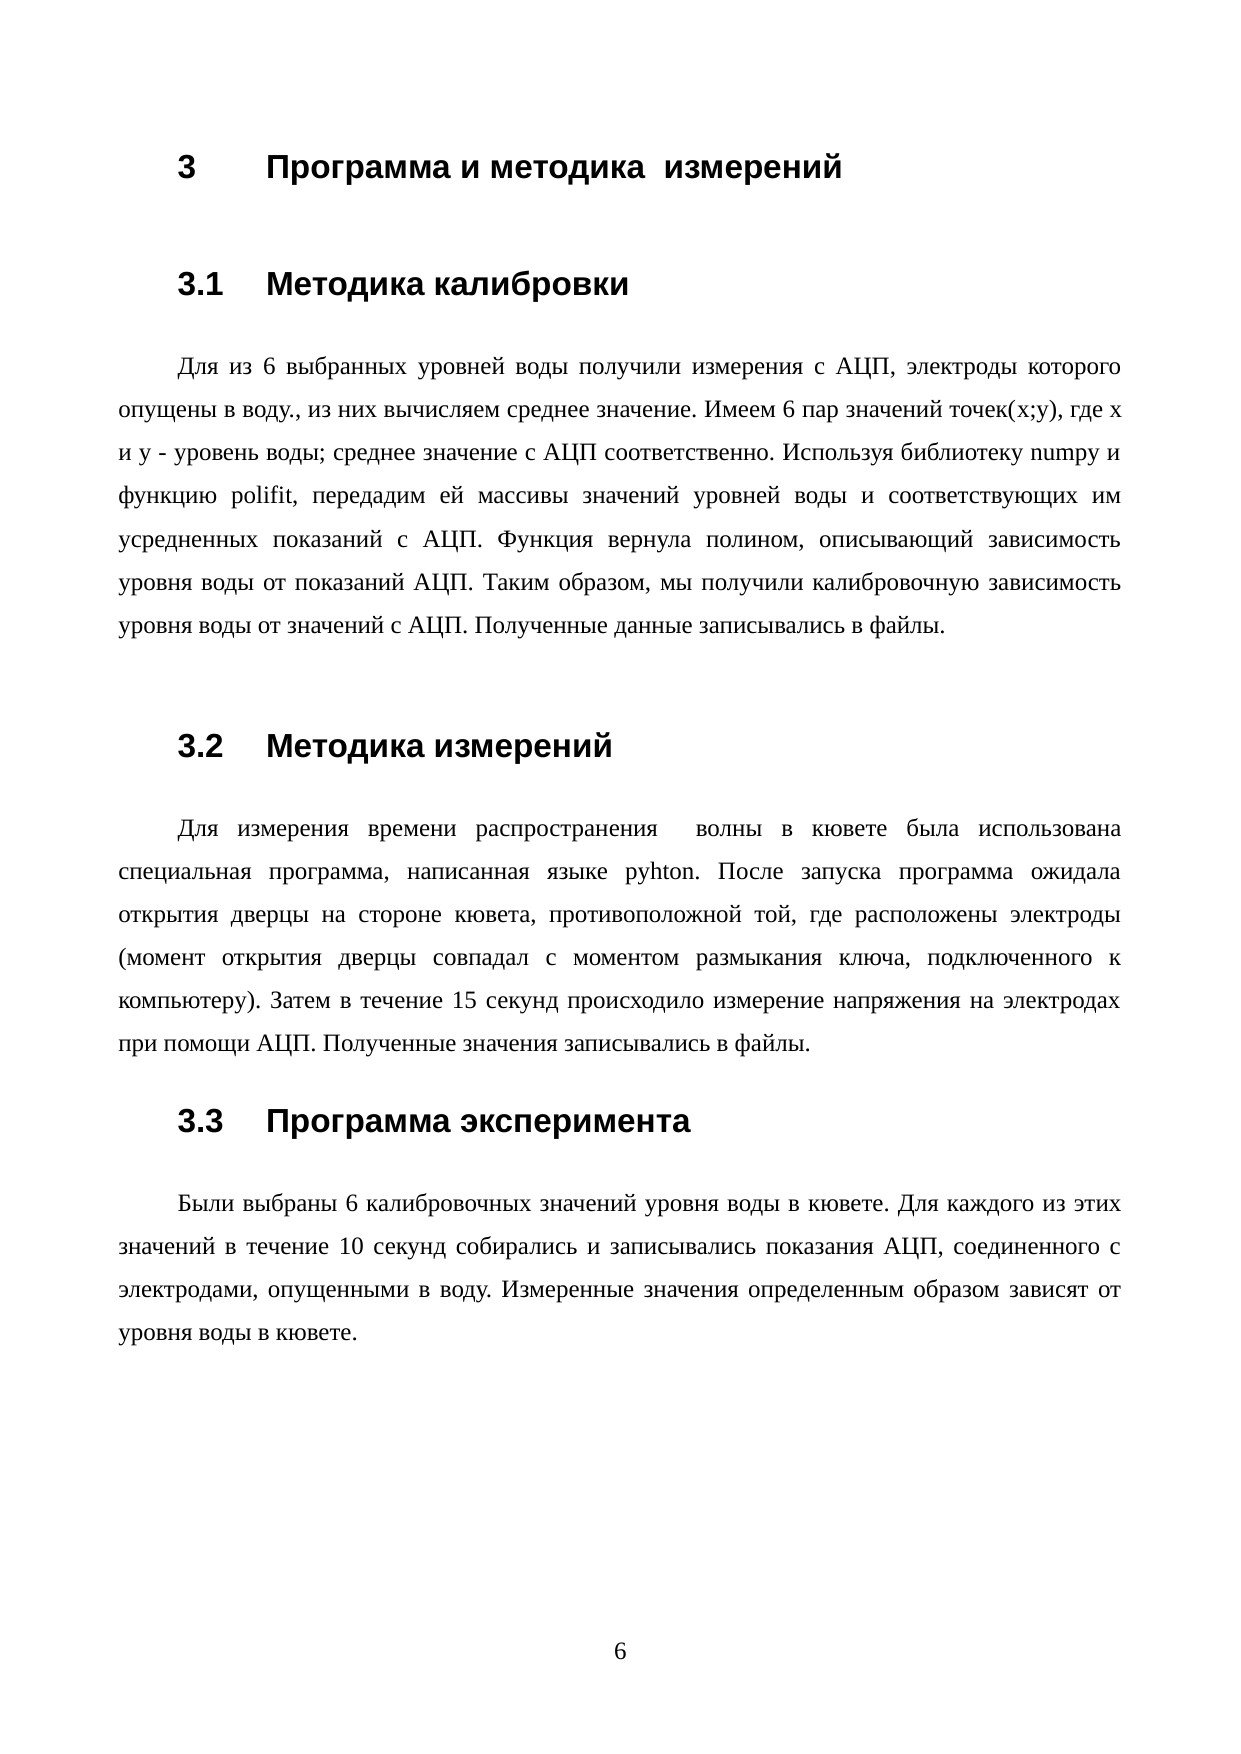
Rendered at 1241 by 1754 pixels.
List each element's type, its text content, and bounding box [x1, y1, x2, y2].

text Были выбраны 6 калибровочных значений уровня воды в кювете. Для каждого из этих значений в течение 10 секунд собирались и записывались показания АЦП, соединенного с электродами, опущенными в воду. Измеренные значения определенным образом зависят от уровня воды в кювете. [118, 1188, 1122, 1346]
text Для из 6 выбранных уровней воды получили измерения с АЦП, электроды которого опущены в воду., из них вычисляем среднее значение. Имеем 6 пар значений точек(x;y), где х и у - уровень воды; среднее значение с АЦП соответственно. Используя библиотеку numpy и функцию polifit, передадим ей массивы значений уровней воды и соответствующих им усредненных показаний с АЦП. Функция вернула полином, описывающий зависимость уровня воды от показаний АЦП. Таким образом, мы получили калибровочную зависимость уровня воды от значений с АЦП. Полученные данные записывались в файлы. [118, 351, 1122, 639]
subtitle Методика измерений [118, 726, 1122, 764]
subtitle Программа эксперимента [118, 1101, 1122, 1139]
subtitle Программа и методика измерений [118, 148, 1122, 186]
text Для измерения времени распространения волны в кювете была использована специальная программа, написанная языке pyhton. После запуска программа ожидала открытия дверцы на стороне кювета, противоположной той, где расположены электроды (момент открытия дверцы совпадал с моментом размыкания ключа, подключенного к компьютеру). Затем в течение 15 секунд происходило измерение напряжения на электродах при помощи АЦП. Полученные значения записывались в файлы. [118, 813, 1122, 1057]
subtitle Методика калибровки [118, 264, 1122, 303]
